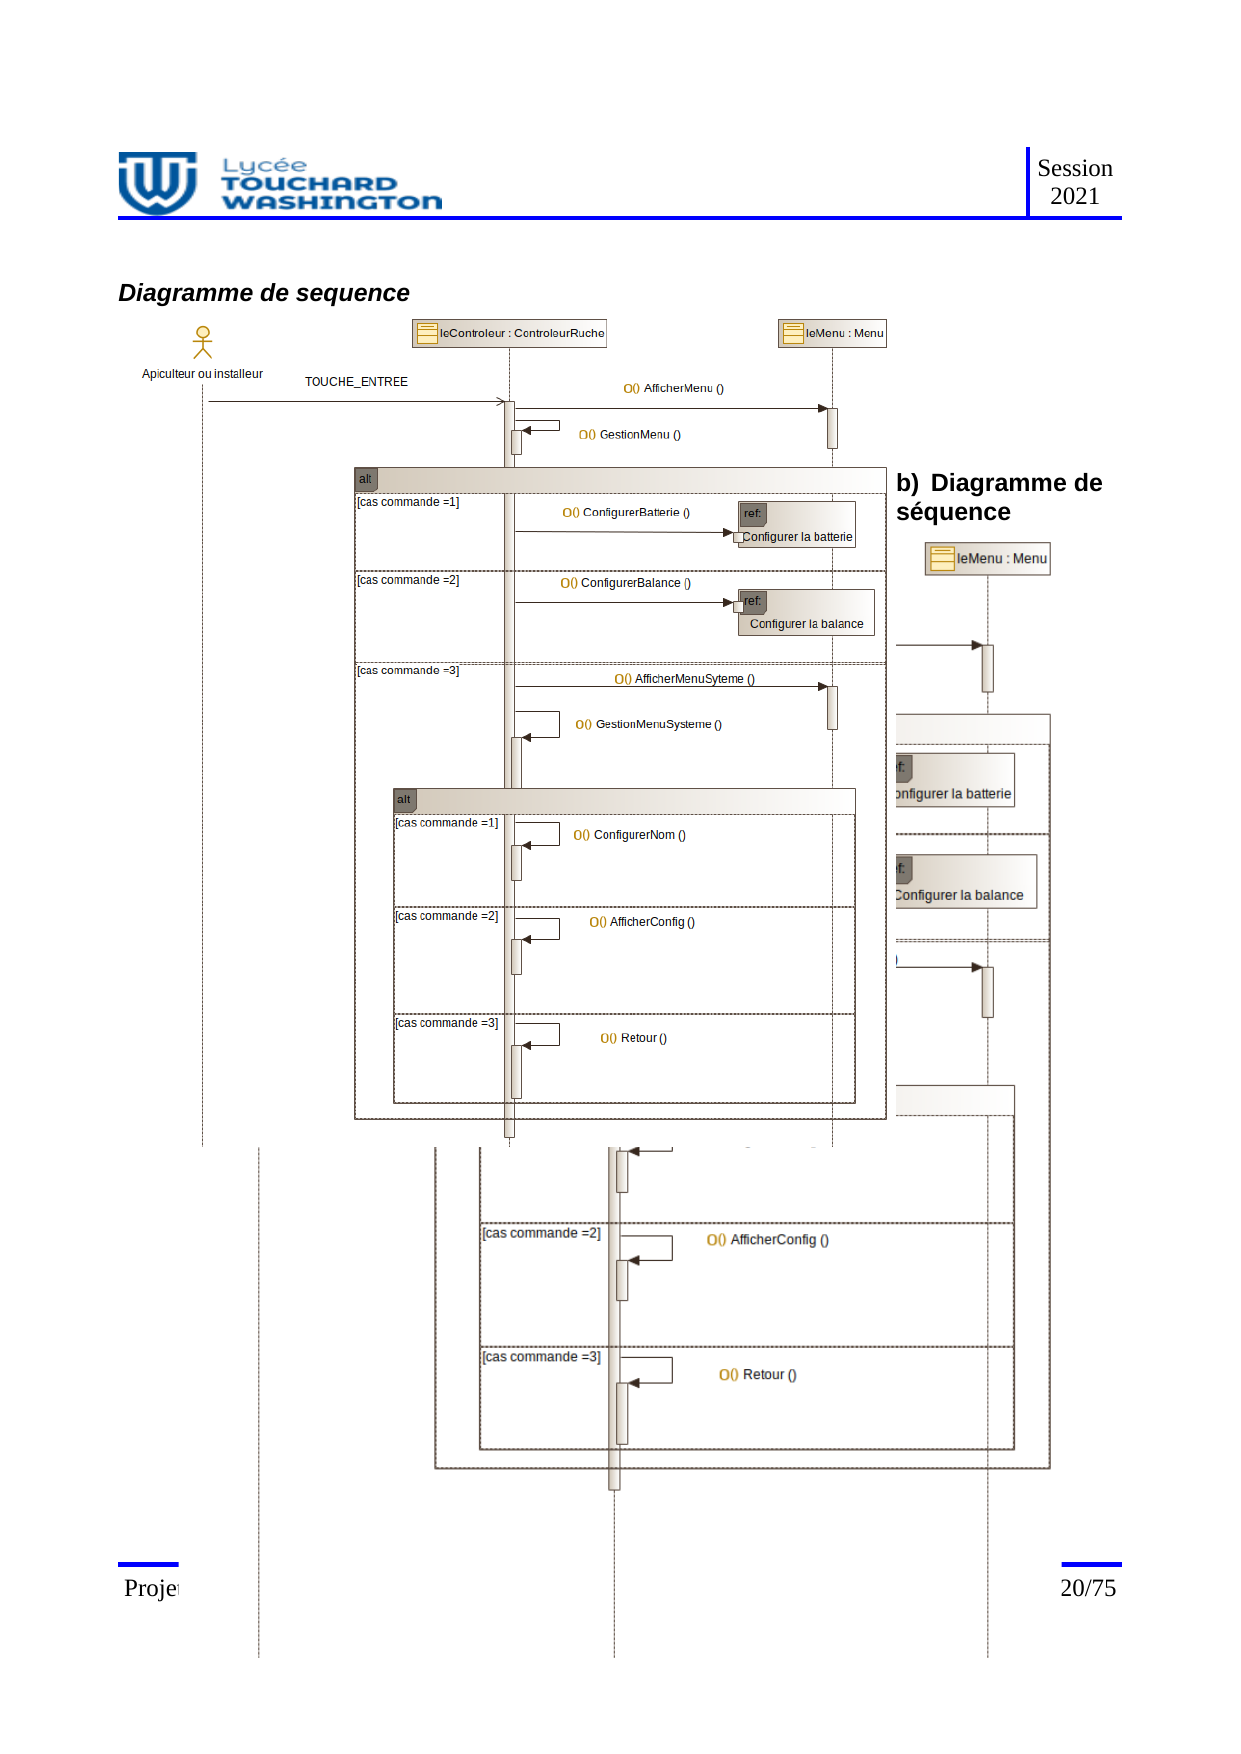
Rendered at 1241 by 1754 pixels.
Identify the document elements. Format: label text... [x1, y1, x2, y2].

picture [132, 309, 1062, 1669]
subtitle [118, 468, 132, 525]
subtitle Diagramme de sequence [118, 278, 1122, 306]
picture [118, 152, 442, 216]
subtitle Diagramme de séquence [896, 468, 1122, 525]
